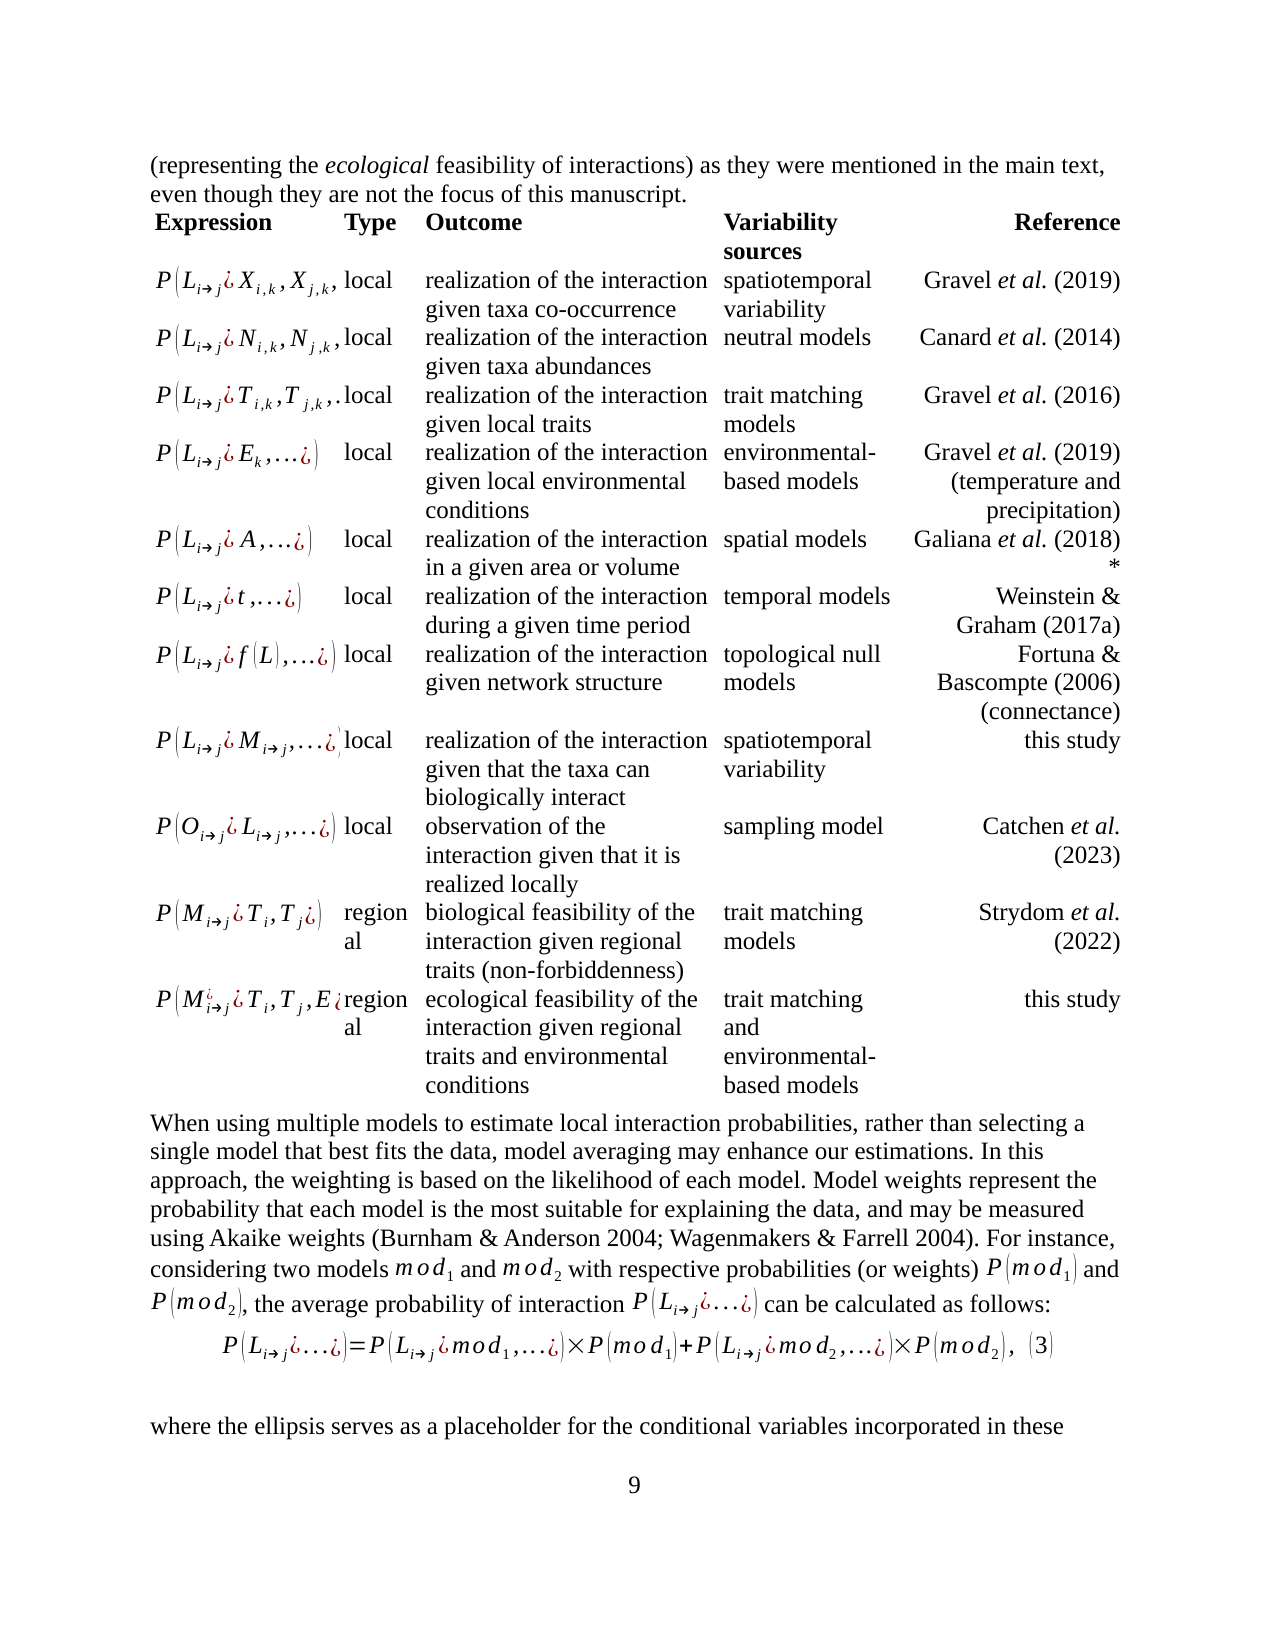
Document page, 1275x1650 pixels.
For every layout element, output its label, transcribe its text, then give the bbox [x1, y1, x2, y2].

table_cell local [340, 265, 421, 322]
table_cell realization of the interaction given taxa co-occurrence [421, 265, 719, 322]
table_cell local [340, 639, 421, 725]
table_cell regional [340, 898, 421, 984]
table_cell spatiotemporal variability [719, 265, 908, 322]
table_cell [150, 323, 339, 380]
table_cell topological null models [719, 639, 908, 725]
table_header Type [340, 208, 421, 265]
table_cell realization of the interaction given local environmental conditions [421, 438, 719, 524]
table_cell neutral models [719, 323, 908, 380]
table_cell [150, 639, 339, 725]
table_cell local [340, 438, 421, 524]
table_cell Gravel et al. (2016) [908, 380, 1125, 437]
table_cell this study [908, 725, 1125, 811]
table_cell [150, 524, 339, 581]
text (representing the ecological feasibility of interactions) as they were mentioned in the main text, even though they are not the focus of this manuscript. [150, 150, 1125, 207]
table_header Variability sources [719, 208, 908, 265]
table_cell trait matching and environmental-based models [719, 984, 908, 1099]
table_cell local [340, 380, 421, 437]
table_cell biological feasibility of the interaction given regional traits (non-forbiddenness) [421, 898, 719, 984]
table_cell local [340, 725, 421, 811]
table_cell temporal models [719, 581, 908, 639]
table_cell Strydom et al. (2022) [908, 898, 1125, 984]
table_cell realization of the interaction in a given area or volume [421, 524, 719, 581]
table_cell ecological feasibility of the interaction given regional traits and environmental conditions [421, 984, 719, 1099]
table_cell realization of the interaction during a given time period [421, 581, 719, 639]
table_cell environmental-based models [719, 438, 908, 524]
table_cell [150, 265, 339, 322]
table_cell Fortuna & Bascompte (2006) (connectance) [908, 639, 1125, 725]
table_cell observation of the interaction given that it is realized locally [421, 811, 719, 897]
text where the ellipsis serves as a placeholder for the conditional variables incorporated in these [150, 1411, 1125, 1440]
table_cell trait matching models [719, 380, 908, 437]
table_cell [150, 984, 339, 1099]
table_cell realization of the interaction given local traits [421, 380, 719, 437]
table_cell trait matching models [719, 898, 908, 984]
table_cell local [340, 323, 421, 380]
table_cell realization of the interaction given that the taxa can biologically interact [421, 725, 719, 811]
table_cell sampling model [719, 811, 908, 897]
table_cell local [340, 524, 421, 581]
table_header Expression [150, 208, 339, 265]
table_cell realization of the interaction given taxa abundances [421, 323, 719, 380]
table_cell [150, 438, 339, 524]
table_cell Canard et al. (2014) [908, 323, 1125, 380]
table_cell Weinstein & Graham (2017a) [908, 581, 1125, 639]
table_cell this study [908, 984, 1125, 1099]
table_cell regional [340, 984, 421, 1099]
table_cell realization of the interaction given network structure [421, 639, 719, 725]
table_cell spatiotemporal variability [719, 725, 908, 811]
table_cell [150, 380, 339, 437]
table_cell Galiana et al. (2018) * [908, 524, 1125, 581]
table_cell Catchen et al. (2023) [908, 811, 1125, 897]
text When using multiple models to estimate local interaction probabilities, rather than selecting a single model that best fits the data, model averaging may enhance our estimations. In this approach, the weighting is based on the likelihood of each model. Model weights represent the probability that each model is the most suitable for explaining the data, and may be measured using Akaike weights (Burnham & Anderson 2004; Wagenmakers & Farrell 2004). For instance, considering two models and with respective probabilities (or weights) and , the average probability of interaction can be calculated as follows: [150, 1108, 1125, 1321]
table_cell [150, 811, 339, 897]
table_cell Gravel et al. (2019) [908, 265, 1125, 322]
table_cell [150, 898, 339, 984]
table_cell [150, 581, 339, 639]
table_header Reference [908, 208, 1125, 265]
table_cell spatial models [719, 524, 908, 581]
table_cell local [340, 811, 421, 897]
table_cell local [340, 581, 421, 639]
table_header Outcome [421, 208, 719, 265]
table_cell [150, 725, 339, 811]
table_cell Gravel et al. (2019) (temperature and precipitation) [908, 438, 1125, 524]
